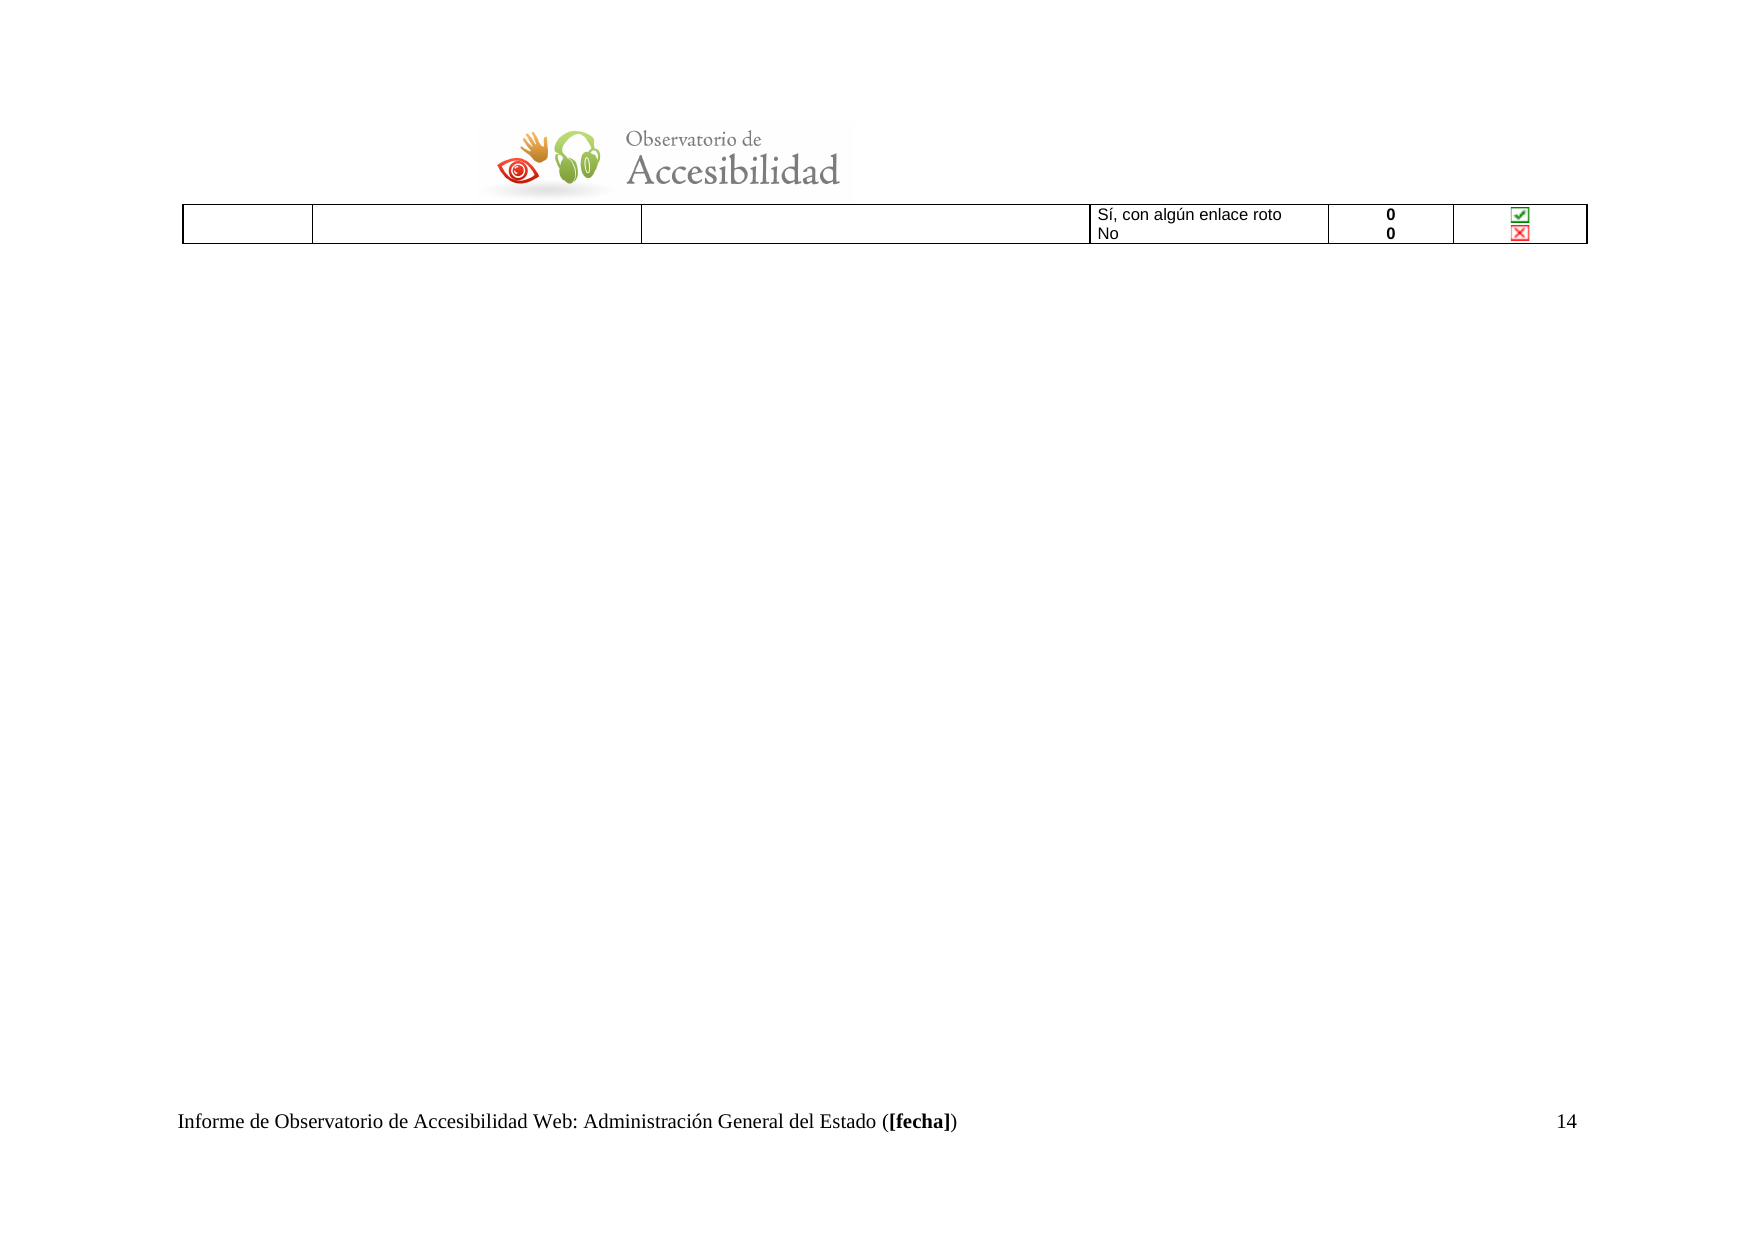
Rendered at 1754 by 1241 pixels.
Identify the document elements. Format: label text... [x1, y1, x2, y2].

table_cell [1454, 205, 1586, 243]
table_cell [642, 205, 1089, 243]
picture [1510, 225, 1530, 241]
table_cell [184, 205, 312, 243]
picture [477, 122, 854, 204]
table_cell [313, 205, 641, 243]
table_cell Sí, con algún enlace roto No [1091, 205, 1328, 243]
picture [1510, 207, 1530, 223]
table_cell 0 0 [1329, 205, 1453, 243]
